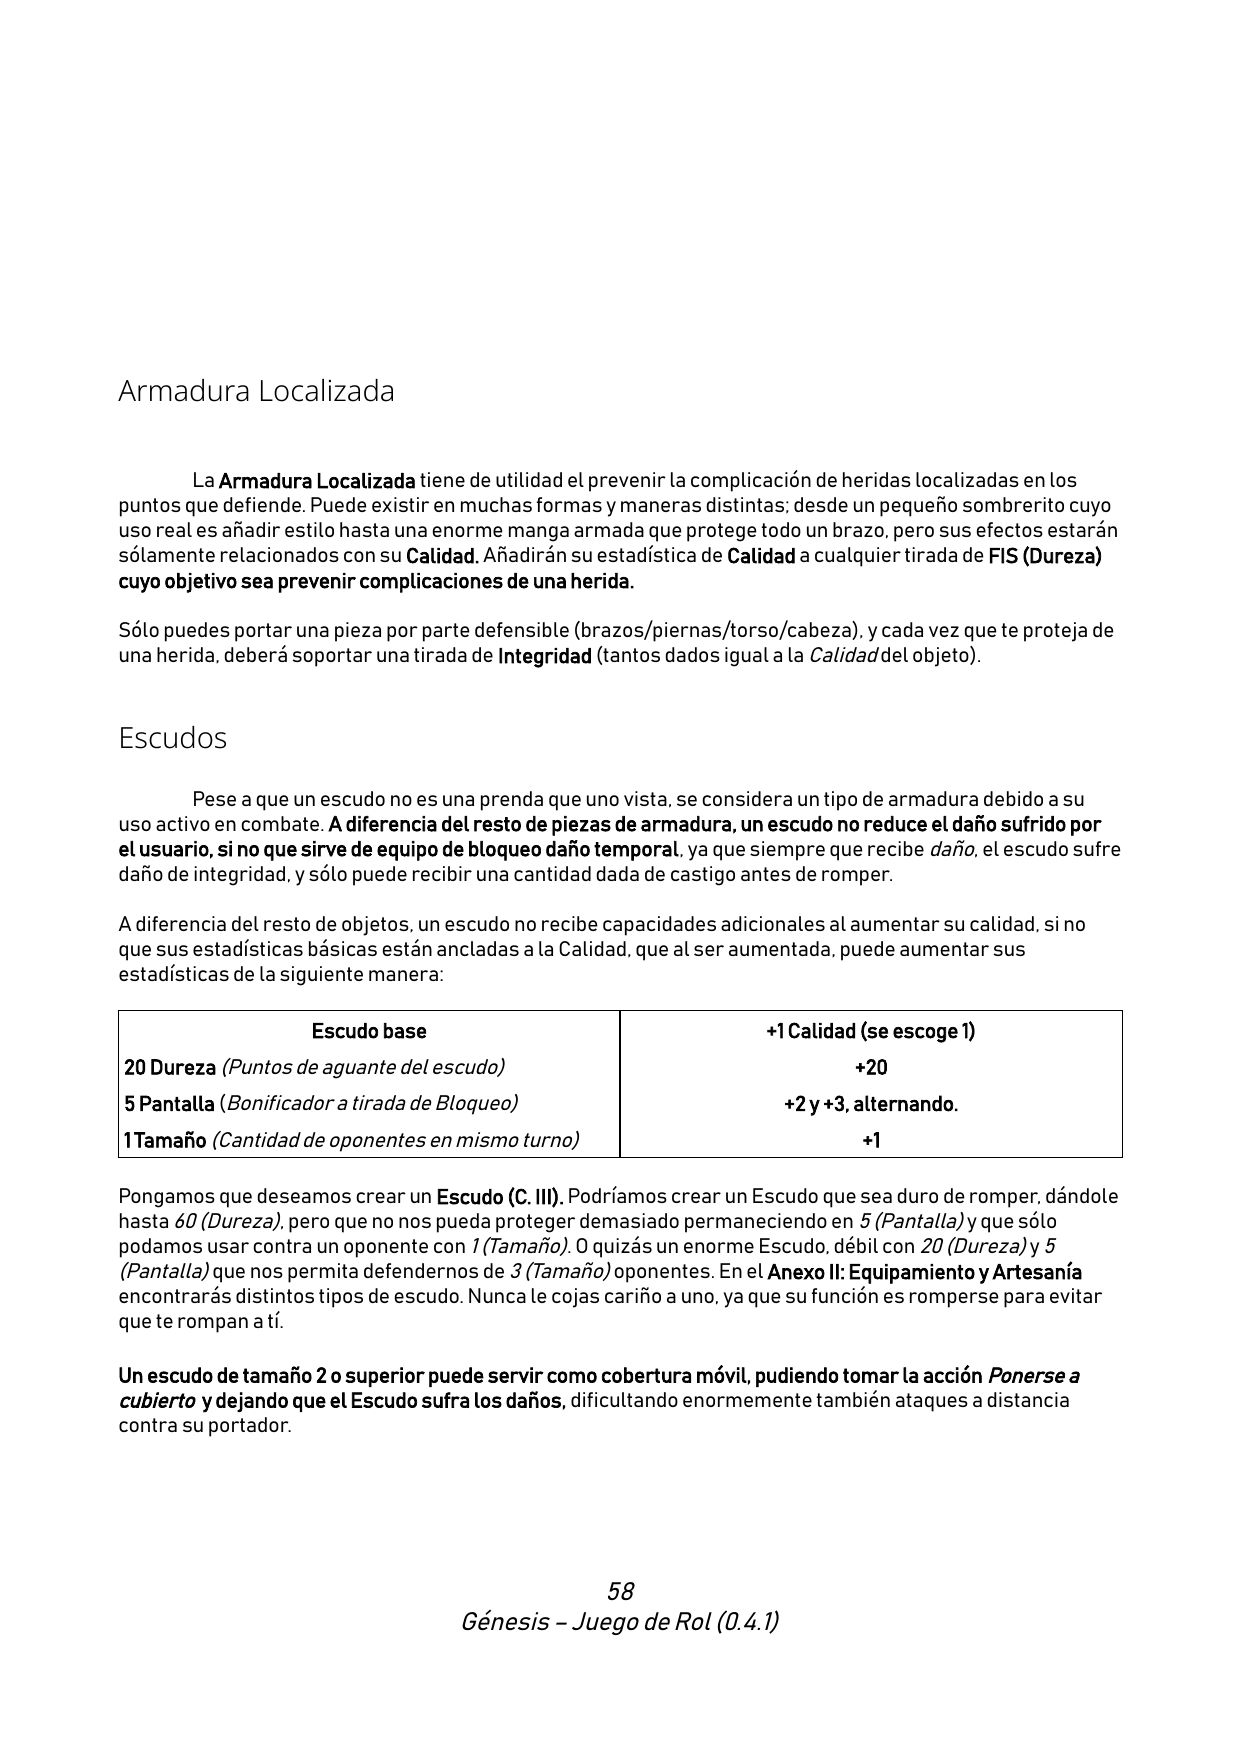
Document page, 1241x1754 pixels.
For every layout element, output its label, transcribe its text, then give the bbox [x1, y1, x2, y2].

table_cell +2 y +3, alternando. [621, 1084, 1122, 1121]
text Un escudo de tamaño 2 o superior puede servir como cobertura móvil, pudiendo tomar la acción Ponerse a cubierto y dejando que el Escudo sufra los daños, dificultando enormemente también ataques a distancia contra su portador. [118, 1362, 1122, 1437]
text Pese a que un escudo no es una prenda que uno vista, se considera un tipo de armadura debido a su uso activo en combate. A diferencia del resto de piezas de armadura, un escudo no reduce el daño sufrido por el usuario, si no que sirve de equipo de bloqueo daño temporal, ya que siempre que recibe daño, el escudo sufre daño de integridad, y sólo puede recibir una cantidad dada de castigo antes de romper. [118, 785, 1122, 885]
text Pongamos que deseamos crear un Escudo (C. III). Podríamos crear un Escudo que sea duro de romper, dándole hasta 60 (Dureza), pero que no nos pueda proteger demasiado permaneciendo en 5 (Pantalla) y que sólo podamos usar contra un oponente con 1 (Tamaño). O quizás un enorme Escudo, débil con 20 (Dureza) y 5 (Pantalla) que nos permita defendernos de 3 (Tamaño) oponentes. En el Anexo II: Equipamiento y Artesanía encontrarás distintos tipos de escudo. Nunca le cojas cariño a uno, ya que su función es romperse para evitar que te rompan a tí. [118, 1183, 1122, 1333]
table_cell 1 Tamaño (Cantidad de oponentes en mismo turno) [119, 1121, 619, 1157]
table_header Escudo base [119, 1011, 619, 1048]
subtitle Escudos [118, 717, 1122, 757]
table_cell 5 Pantalla (Bonificador a tirada de Bloqueo) [119, 1084, 619, 1121]
text La Armadura Localizada tiene de utilidad el prevenir la complicación de heridas localizadas en los puntos que defiende. Puede existir en muchas formas y maneras distintas; desde un pequeño sombrerito cuyo uso real es añadir estilo hasta una enorme manga armada que protege todo un brazo, pero sus efectos estarán sólamente relacionados con su Calidad. Añadirán su estadística de Calidad a cualquier tirada de FIS (Dureza) cuyo objetivo sea prevenir complicaciones de una herida. [118, 467, 1122, 592]
table_cell +1 [621, 1121, 1122, 1157]
table_header +1 Calidad (se escoge 1) [621, 1011, 1122, 1048]
table_cell +20 [621, 1048, 1122, 1084]
text Sólo puedes portar una pieza por parte defensible (brazos/piernas/torso/cabeza), y cada vez que te proteja de una herida, deberá soportar una tirada de Integridad (tantos dados igual a la Calidad del objeto). [118, 617, 1122, 667]
text A diferencia del resto de objetos, un escudo no recibe capacidades adicionales al aumentar su calidad, si no que sus estadísticas básicas están ancladas a la Calidad, que al ser aumentada, puede aumentar sus estadísticas de la siguiente manera: [118, 910, 1122, 985]
subtitle Armadura Localizada [118, 371, 1122, 410]
table_cell 20 Dureza (Puntos de aguante del escudo) [119, 1048, 619, 1084]
